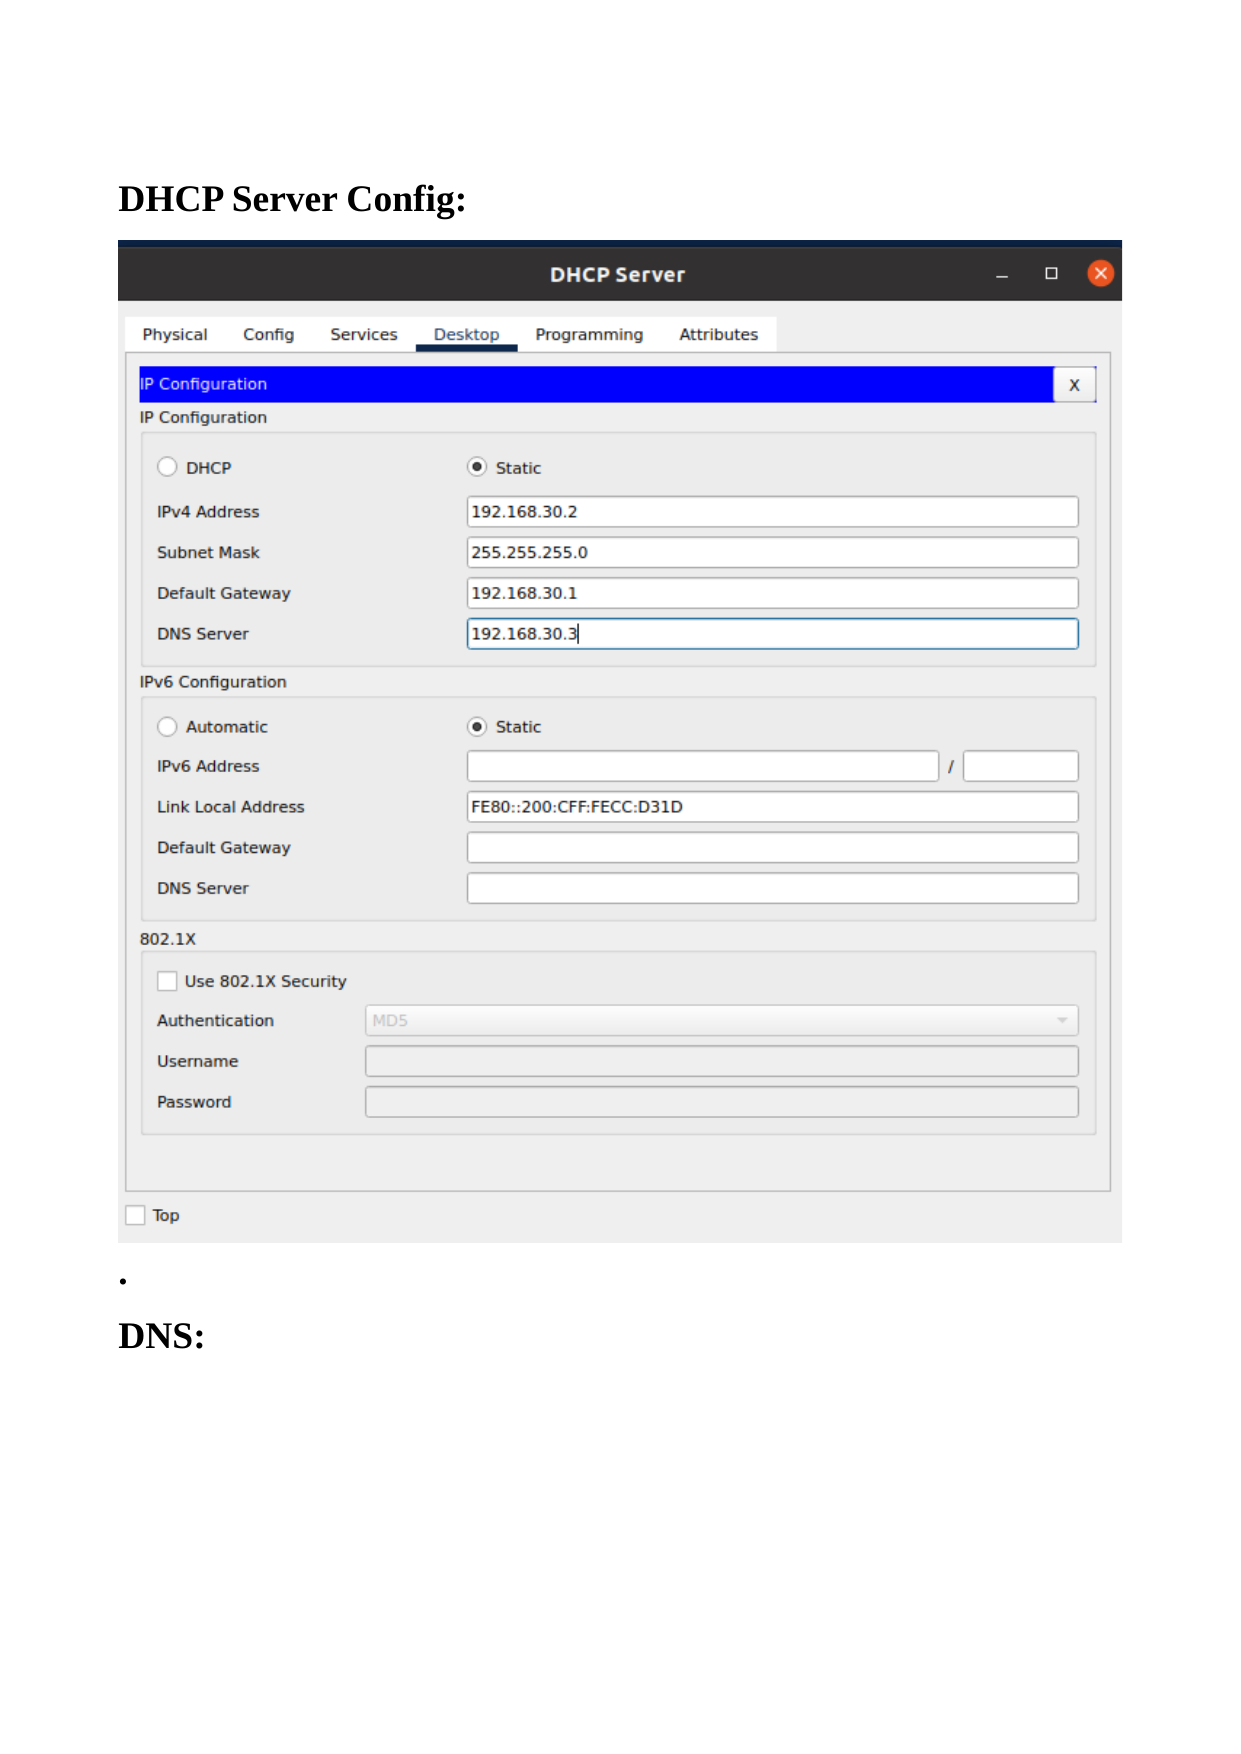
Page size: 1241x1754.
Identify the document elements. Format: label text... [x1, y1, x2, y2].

picture [118, 240, 1123, 1243]
text . [118, 1243, 1122, 1293]
text DHCP Server Config: [118, 176, 1122, 219]
text DNS: [118, 1314, 1122, 1357]
